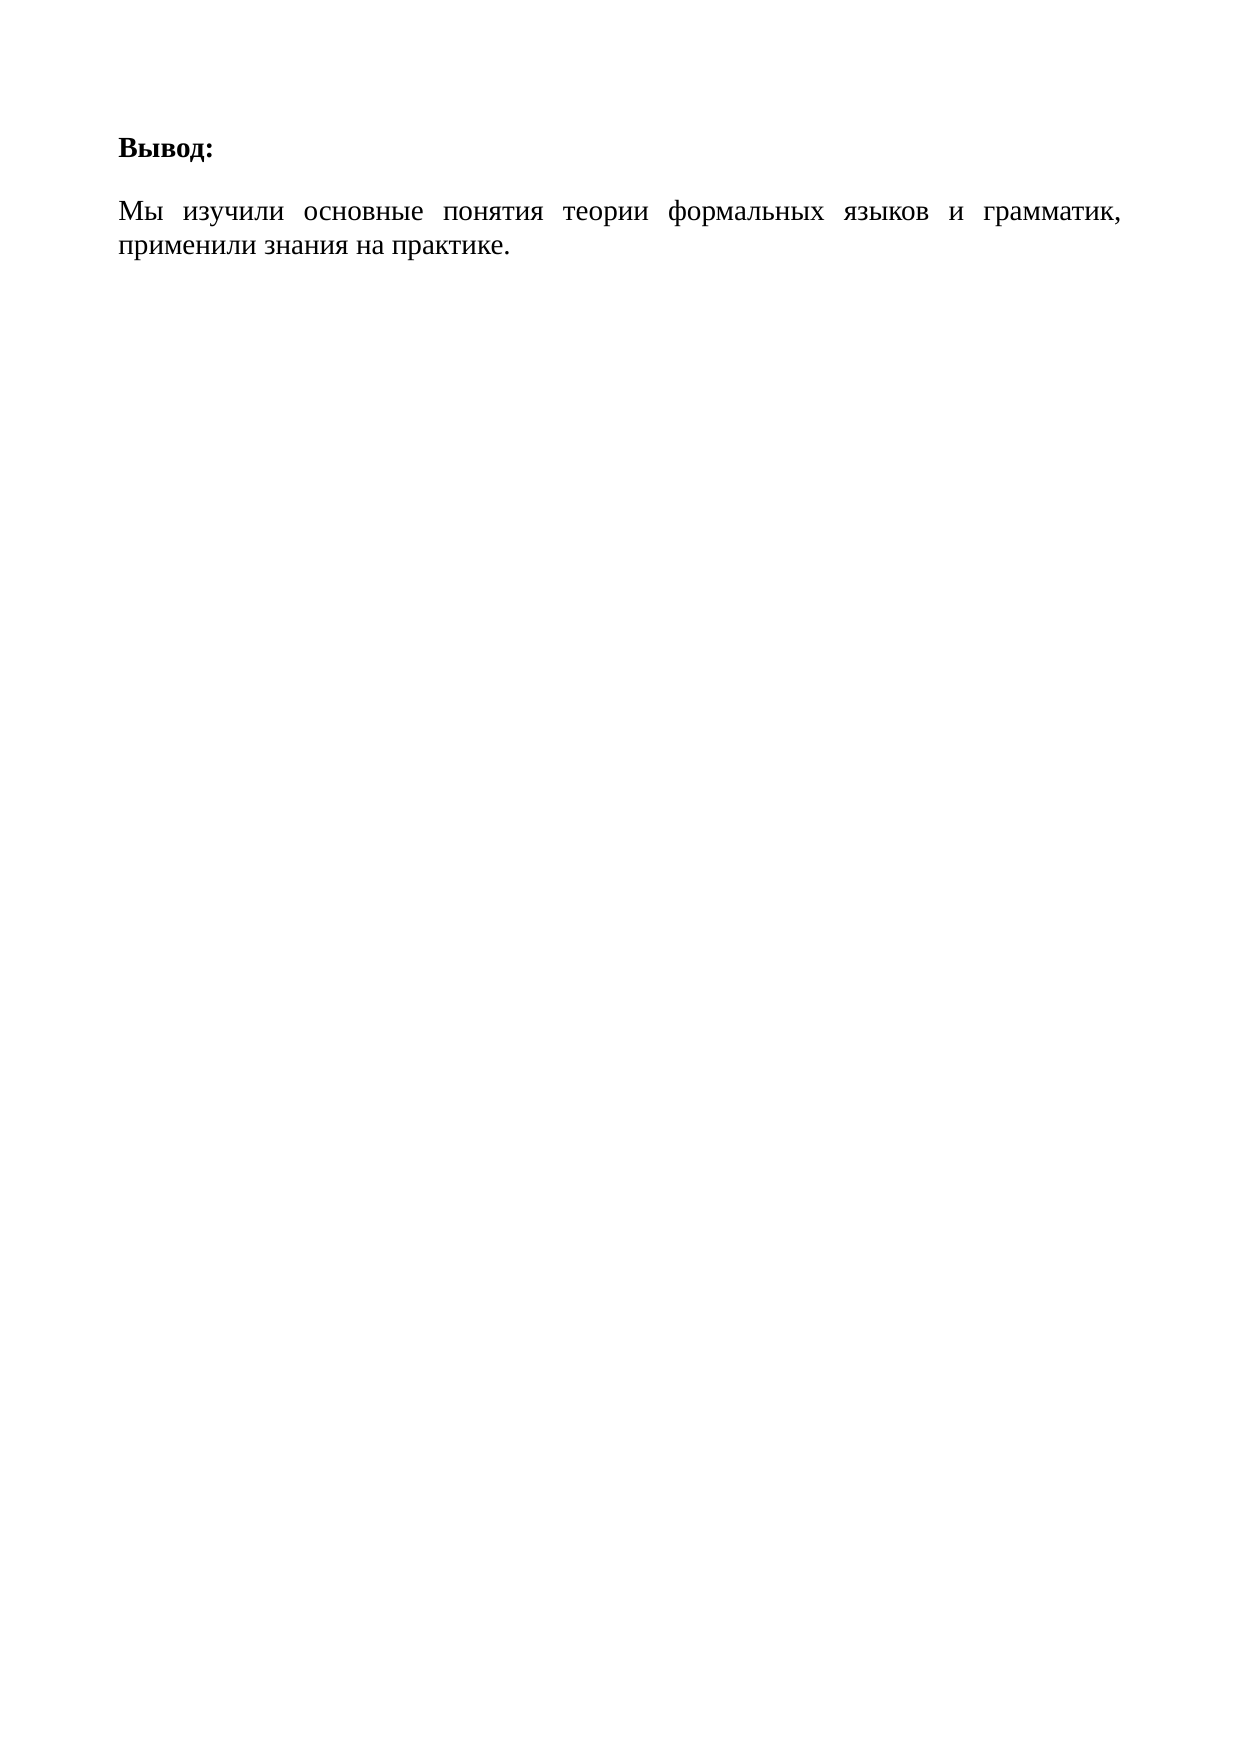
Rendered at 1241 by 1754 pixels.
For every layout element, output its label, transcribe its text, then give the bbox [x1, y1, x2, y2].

text Вывод: [118, 131, 1122, 164]
text Мы изучили основные понятия теории формальных языков и грамматик, применили знания на практике. [118, 193, 1122, 260]
